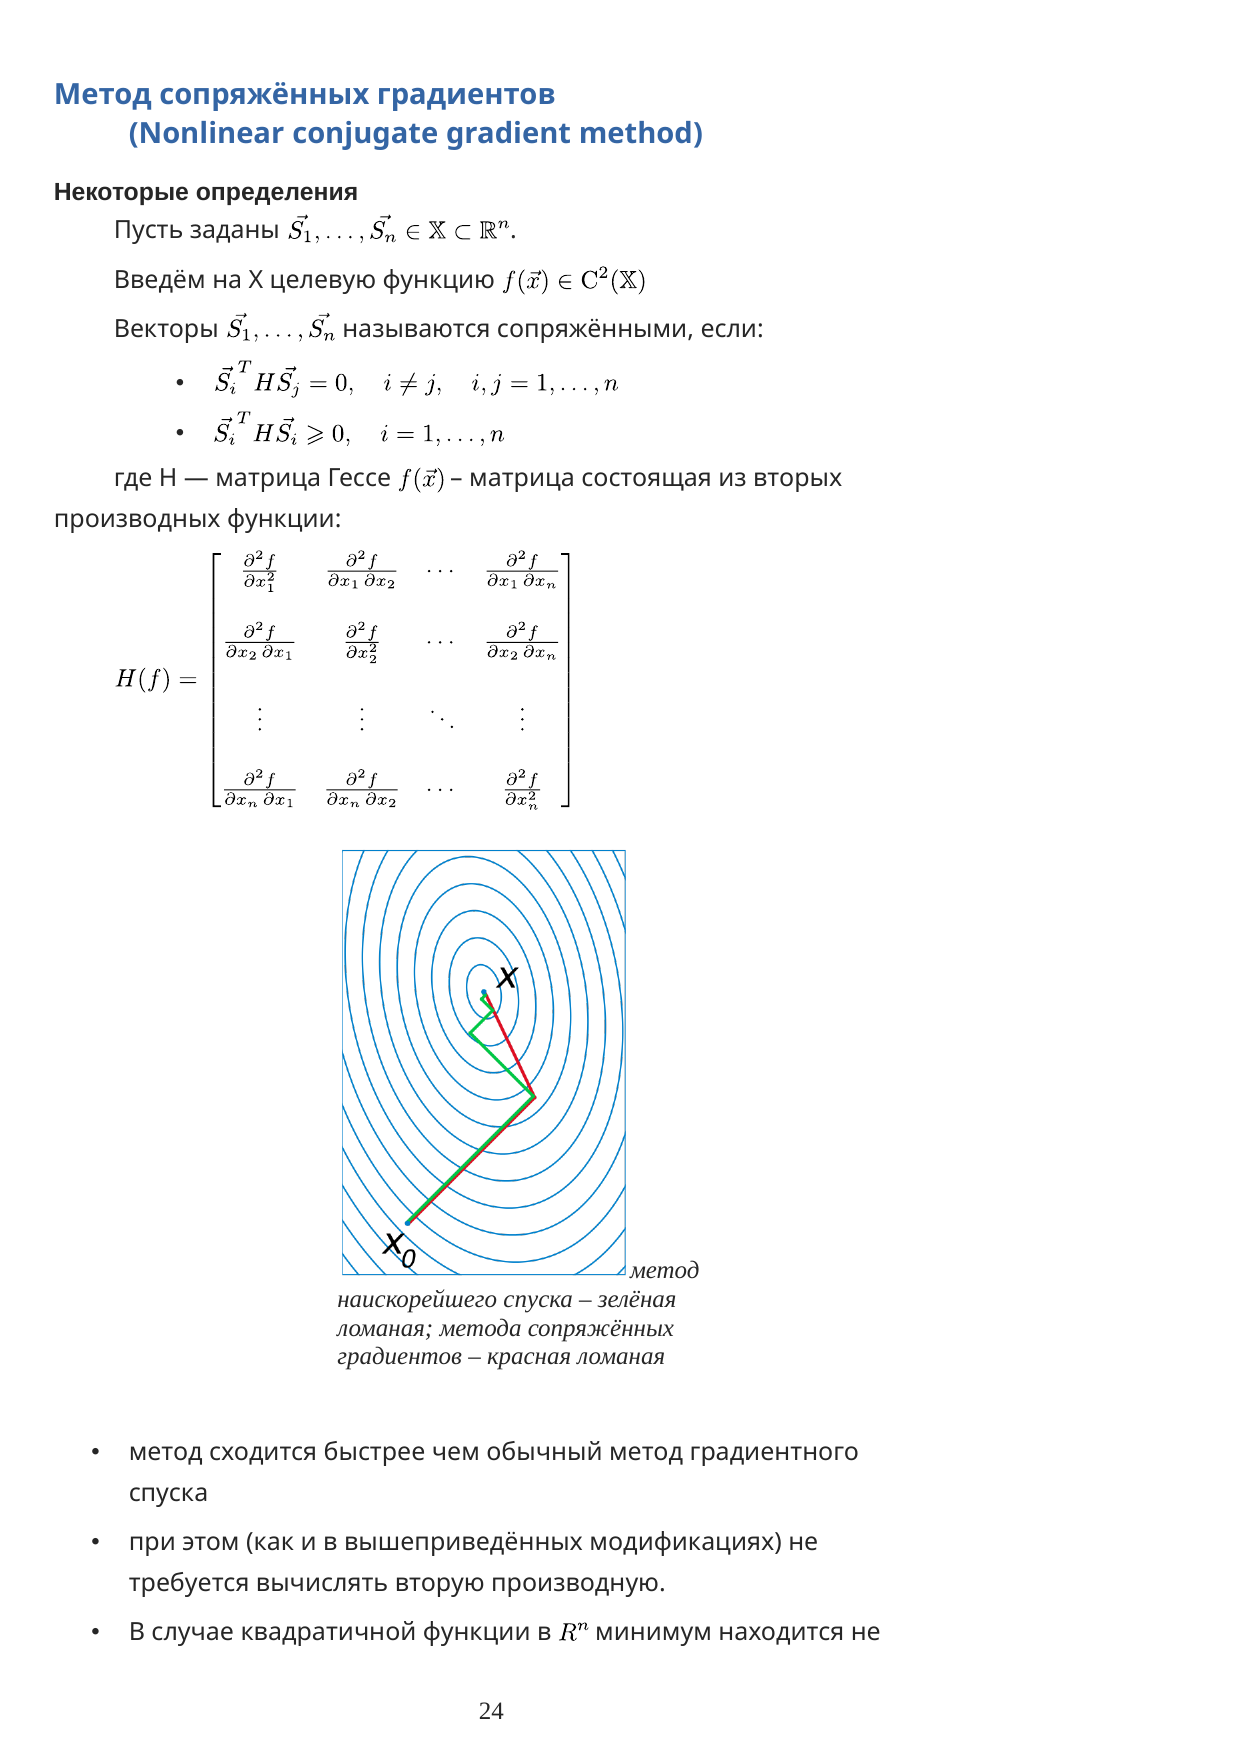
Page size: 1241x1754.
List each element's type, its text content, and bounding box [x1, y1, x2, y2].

picture [337, 844, 630, 1279]
list при этом (как и в вышеприведённых модификациях) не требуется вычислять вторую производную. [91, 1524, 928, 1599]
subtitle Метод сопряжённых градиентов (Nonlinear conjugate gradient method) [53, 73, 928, 152]
list метод сходится быстрее чем обычный метод градиентного спуска [91, 1434, 928, 1509]
text где H — матрица Гессе – матрица состоящая из вторых производных функции: [53, 459, 928, 534]
list В случае квадратичной функции в минимум находится не [91, 1614, 928, 1648]
text Векторы называются сопряжёнными, если: [53, 311, 928, 344]
text метод наискорейшего спуска – зелёная ломаная; метода сопряжённых градиентов – красная ломаная [337, 844, 774, 1370]
text Пусть заданы . [53, 212, 928, 246]
text Введём на X целевую функцию [53, 261, 928, 295]
subtitle Некоторые определения [53, 177, 928, 206]
